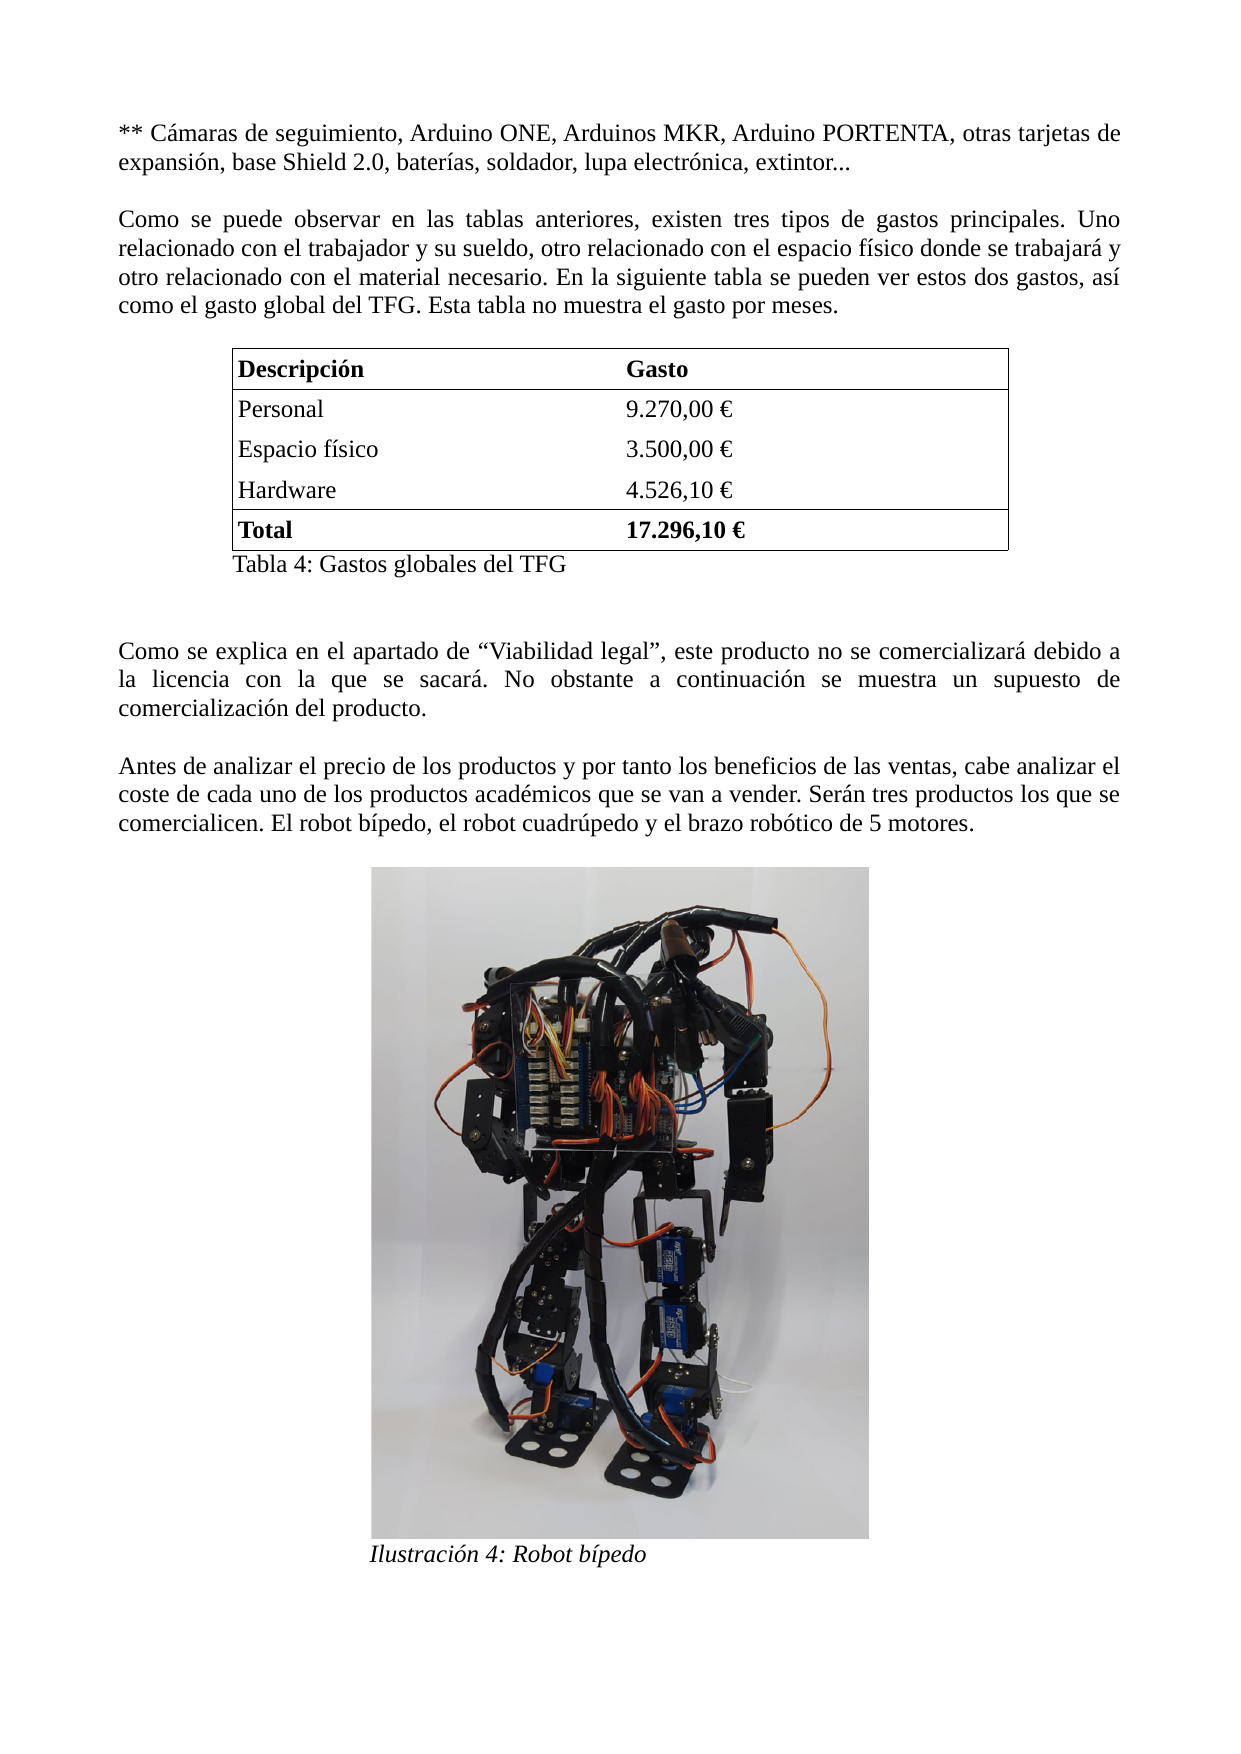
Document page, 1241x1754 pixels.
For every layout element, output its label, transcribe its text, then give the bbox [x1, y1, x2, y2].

text Antes de analizar el precio de los productos y por tanto los beneficios de las ventas, cabe analizar el coste de cada uno de los productos académicos que se van a vender. Serán tres productos los que se comercialicen. El robot bípedo, el robot cuadrúpedo y el brazo robótico de 5 motores. [118, 751, 1122, 837]
text Ilustración 4: Robot bípedo [369, 880, 871, 1568]
table_cell 17.296,10 € [620, 510, 1008, 549]
table_header Descripción [233, 349, 620, 388]
table_cell Espacio físico [233, 429, 620, 469]
table_cell 3.500,00 € [620, 429, 1008, 469]
text ** Cámaras de seguimiento, Arduino ONE, Arduinos MKR, Arduino PORTENTA, otras tarjetas de expansión, base Shield 2.0, baterías, soldador, lupa electrónica, extintor... [118, 118, 1122, 176]
text Como se puede observar en las tablas anteriores, existen tres tipos de gastos principales. Uno relacionado con el trabajador y su sueldo, otro relacionado con el espacio físico donde se trabajará y otro relacionado con el material necesario. En la siguiente tabla se pueden ver estos dos gastos, así como el gasto global del TFG. Esta tabla no muestra el gasto por meses. [118, 204, 1122, 319]
table_cell Hardware [233, 469, 620, 509]
table_cell 4.526,10 € [620, 469, 1008, 509]
text Como se explica en el apartado de “Viabilidad legal”, este producto no se comercializará debido a la licencia con la que se sacará. No obstante a continuación se muestra un supuesto de comercialización del producto. [118, 636, 1122, 722]
table_header Gasto [620, 349, 1008, 388]
picture [371, 867, 869, 1539]
text Tabla 4: Gastos globales del TFG [232, 551, 1008, 578]
table_cell 9.270,00 € [620, 390, 1008, 429]
table_cell Personal [233, 390, 620, 429]
table_cell Total [233, 510, 620, 549]
